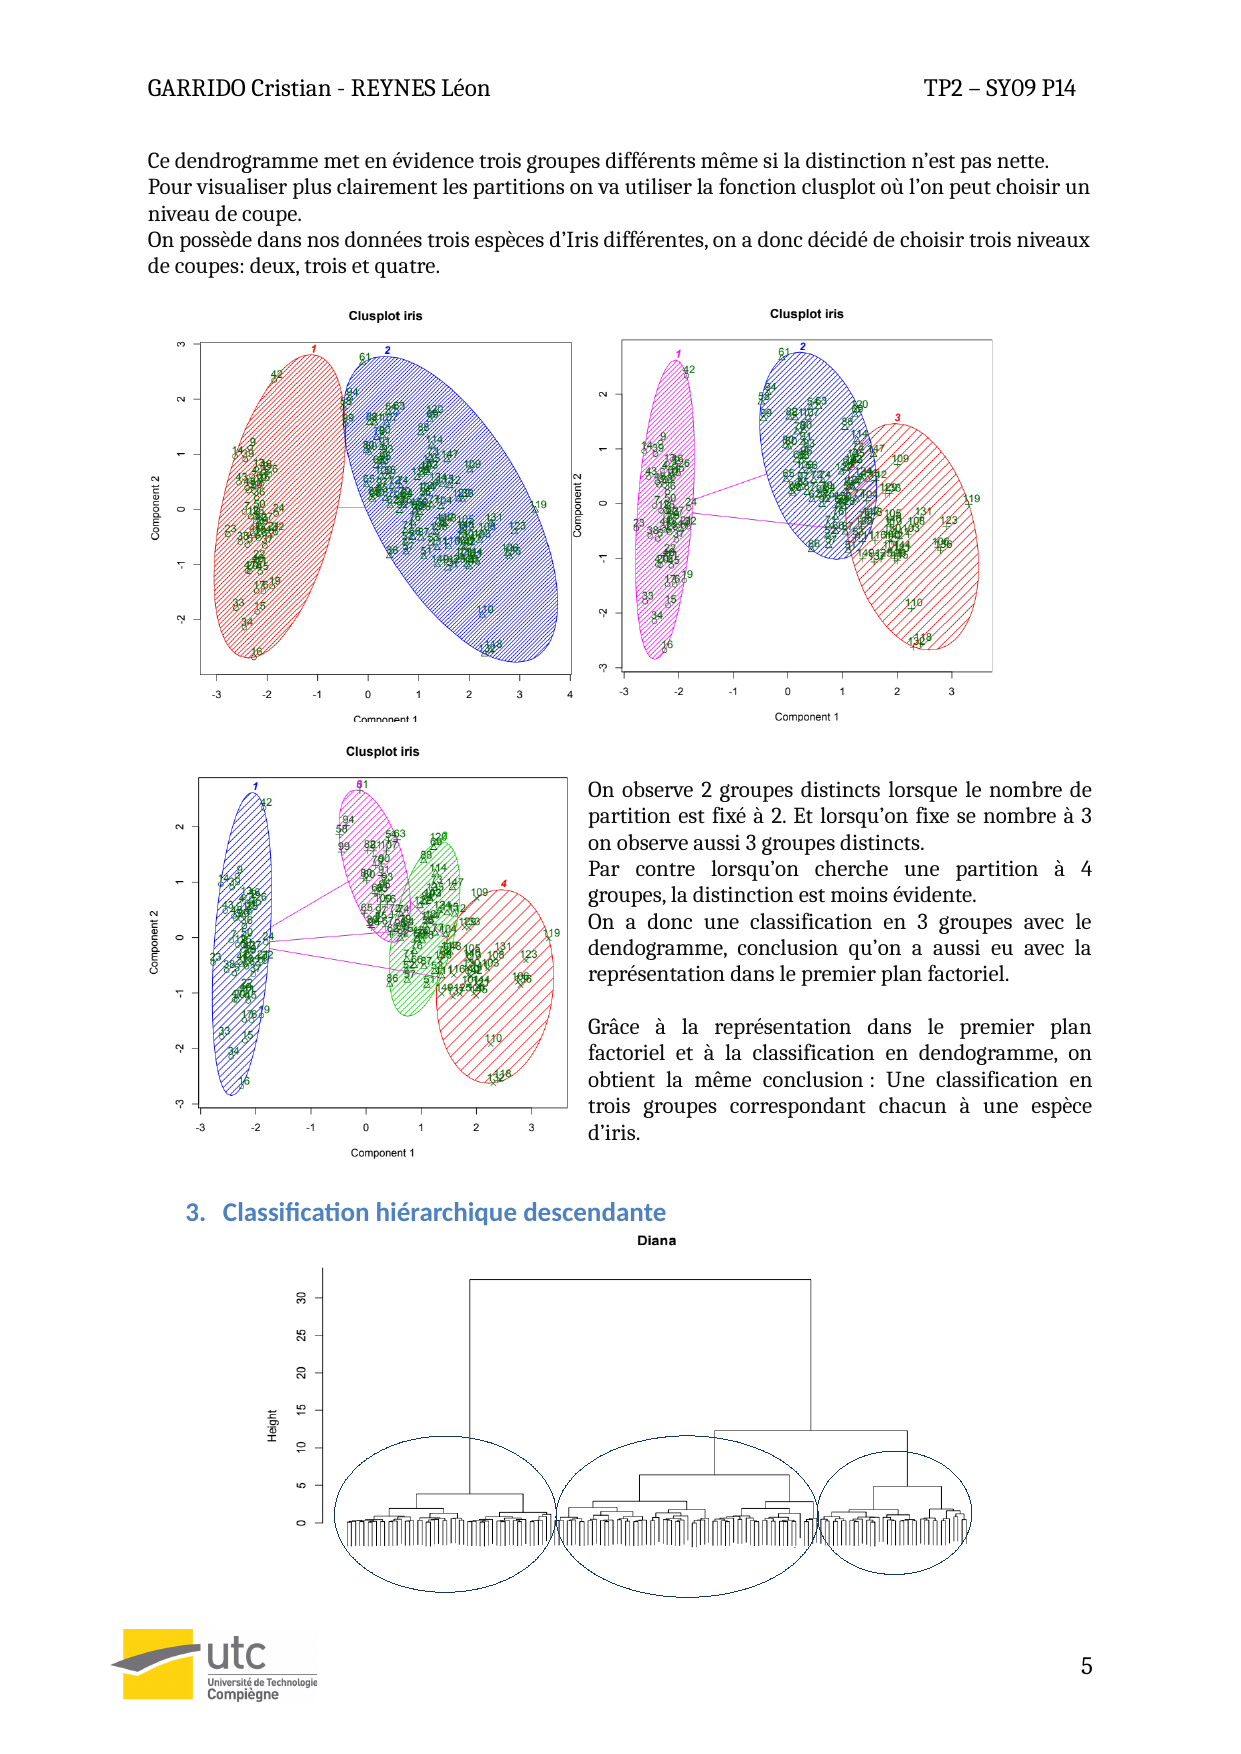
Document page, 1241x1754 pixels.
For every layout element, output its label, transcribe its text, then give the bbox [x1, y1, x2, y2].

picture [110, 1629, 318, 1702]
text On possède dans nos données trois espèces d’Iris différentes, on a donc décidé de choisir trois niveaux de coupes: deux, trois et quatre. [148, 227, 1093, 279]
text On observe 2 groupes distincts lorsque le nombre de partition est fixé à 2. Et lorsqu’on fixe se nombre à 3 on observe aussi 3 groupes distincts. [568, 777, 1093, 856]
subtitle Classification hiérarchique descendante [185, 1195, 1093, 1228]
text Ce dendrogramme met en évidence trois groupes différents même si la distinction n’est pas nette. Pour visualiser plus clairement les partitions on va utiliser la fonction clusplot où l’on peut choisir un niveau de coupe. [148, 148, 1093, 227]
text On a donc une classification en 3 groupes avec le dendogramme, conclusion qu’on a aussi eu avec la représentation dans le premier plan factoriel. [568, 908, 1093, 987]
text Par contre lorsqu’on cherche une partition à 4 groupes, la distinction est moins évidente. [568, 856, 1093, 908]
text Grâce à la représentation dans le premier plan factoriel et à la classification en dendogramme, on obtient la même conclusion : Une classification en trois groupes correspondant chacun à une espèce d’iris. [567, 1014, 1093, 1146]
